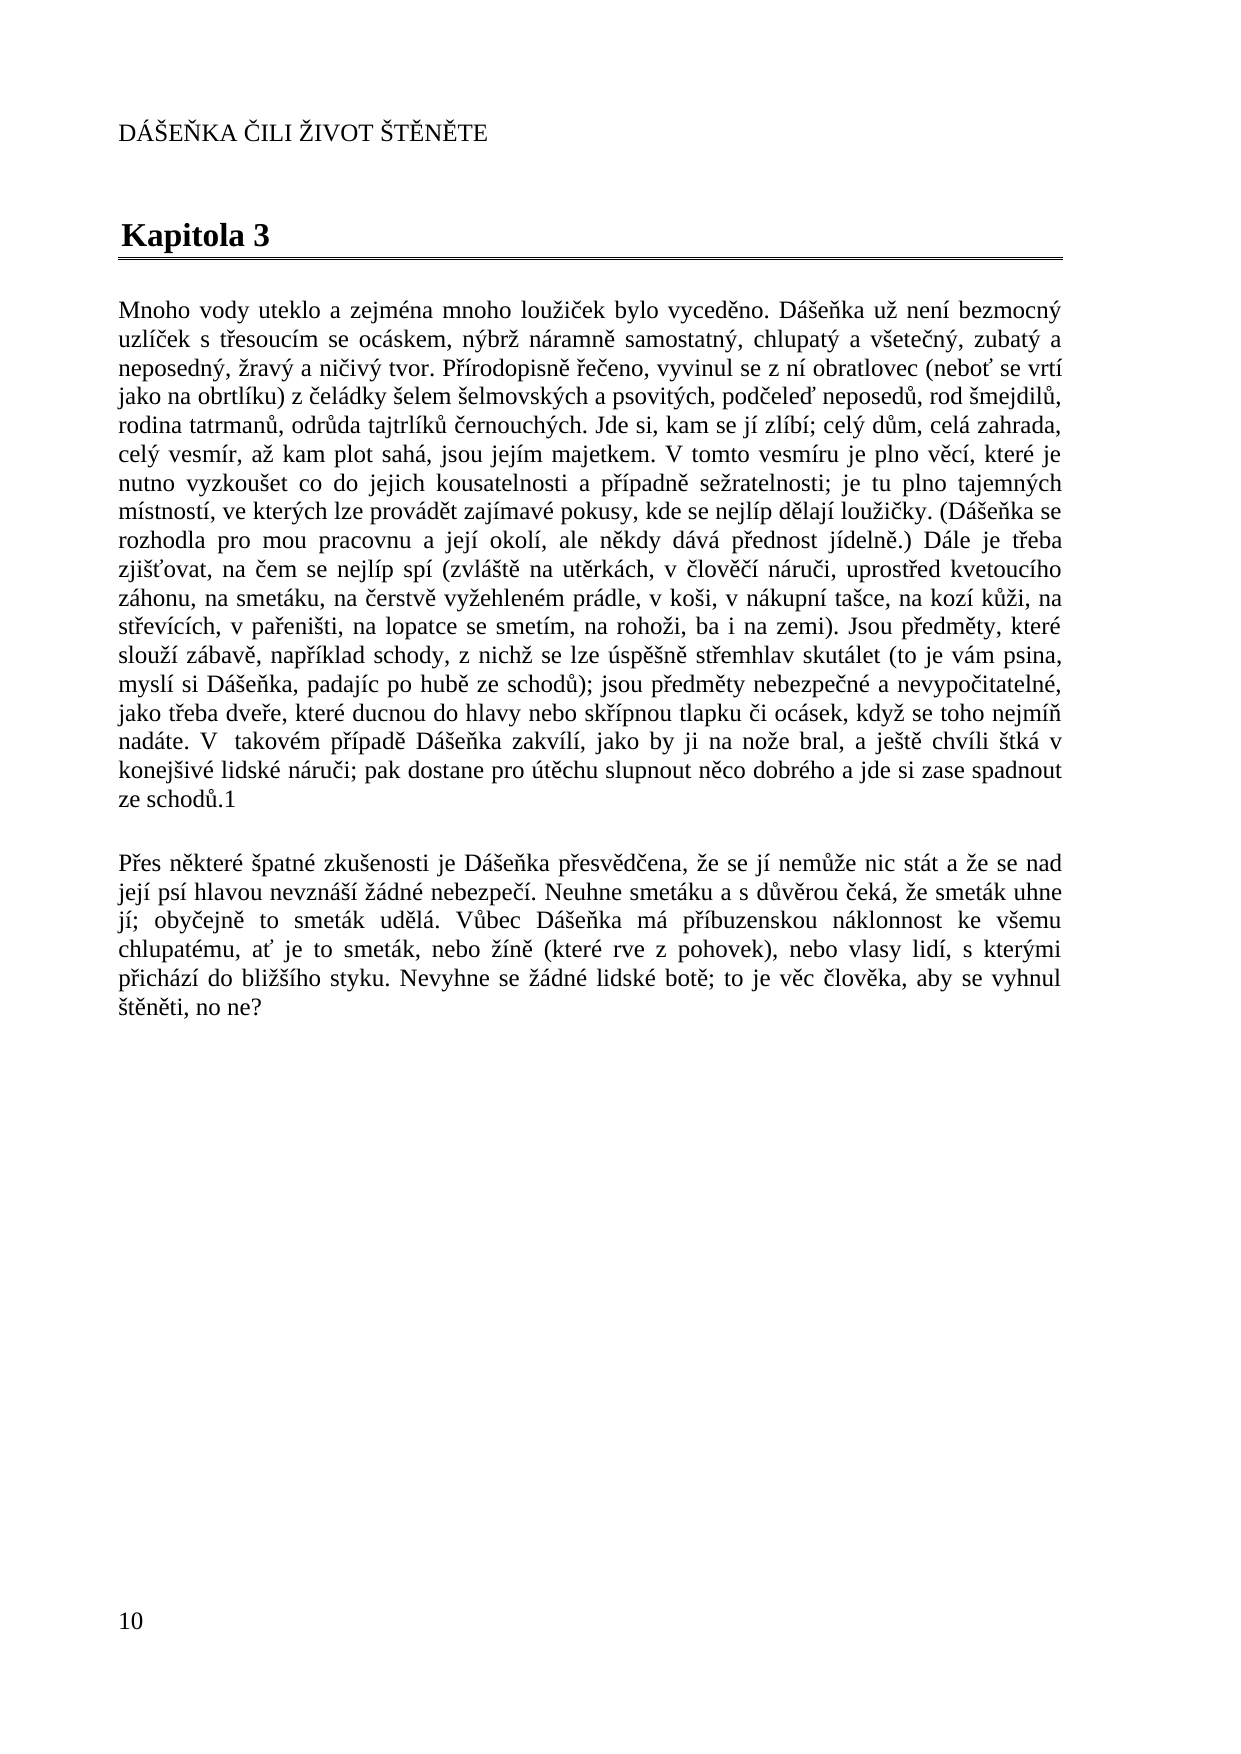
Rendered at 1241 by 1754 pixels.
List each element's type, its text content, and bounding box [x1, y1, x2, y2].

subtitle Kapitola 3 [118, 212, 1063, 257]
text Mnoho vody uteklo a zejména mnoho loužiček bylo vyceděno. Dášeňka už není bezmocný uzlíček s třesoucím se ocáskem, nýbrž náramně samostatný, chlupatý a všetečný, zubatý a neposedný, žravý a ničivý tvor. Přírodopisně řečeno, vyvinul se z ní obratlovec (neboť se vrtí jako na obrtlíku) z čeládky šelem šelmovských a psovitých, podčeleď neposedů, rod šmejdilů, rodina tatrmanů, odrůda tajtrlíků černouchých. Jde si, kam se jí zlíbí; celý dům, celá zahrada, celý vesmír, až kam plot sahá, jsou jejím majetkem. V tomto vesmíru je plno věcí, které je nutno vyzkoušet co do jejich kousatelnosti a případně sežratelnosti; je tu plno tajemných místností, ve kterých lze provádět zajímavé pokusy, kde se nejlíp dělají loužičky. (Dášeňka se rozhodla pro mou pracovnu a její okolí, ale někdy dává přednost jídelně.) Dále je třeba zjišťovat, na čem se nejlíp spí (zvláště na utěrkách, v člověčí náruči, uprostřed kvetoucího záhonu, na smetáku, na čerstvě vyžehleném prádle, v koši, v nákupní tašce, na kozí kůži, na střevících, v pařeništi, na lopatce se smetím, na rohoži, ba i na zemi). Jsou předměty, které slouží zábavě, například schody, z nichž se lze úspěšně střemhlav skutálet (to je vám psina, myslí si Dášeňka, padajíc po hubě ze schodů); jsou předměty nebezpečné a nevypočitatelné, jako třeba dveře, které ducnou do hlavy nebo skřípnou tlapku či ocásek, když se toho nejmíň nadáte. V takovém případě Dášeňka zakvílí, jako by ji na nože bral, a ještě chvíli štká v konejšivé lidské náruči; pak dostane pro útěchu slupnout něco dobrého a jde si zase spadnout ze schodů.Obrázek 1 [118, 295, 1063, 813]
text Přes některé špatné zkušenosti je Dášeňka přesvědčena, že se jí nemůže nic stát a že se nad její psí hlavou nevznáší žádné nebezpečí. Neuhne smetáku a s důvěrou čeká, že smeták uhne jí; obyčejně to smeták udělá. Vůbec Dášeňka má příbuzenskou náklonnost ke všemu chlupatému, ať je to smeták, nebo žíně (které rve z pohovek), nebo vlasy lidí, s kterými přichází do bližšího styku. Nevyhne se žádné lidské botě; to je věc člověka, aby se vyhnul štěněti, no ne? [118, 848, 1063, 1021]
